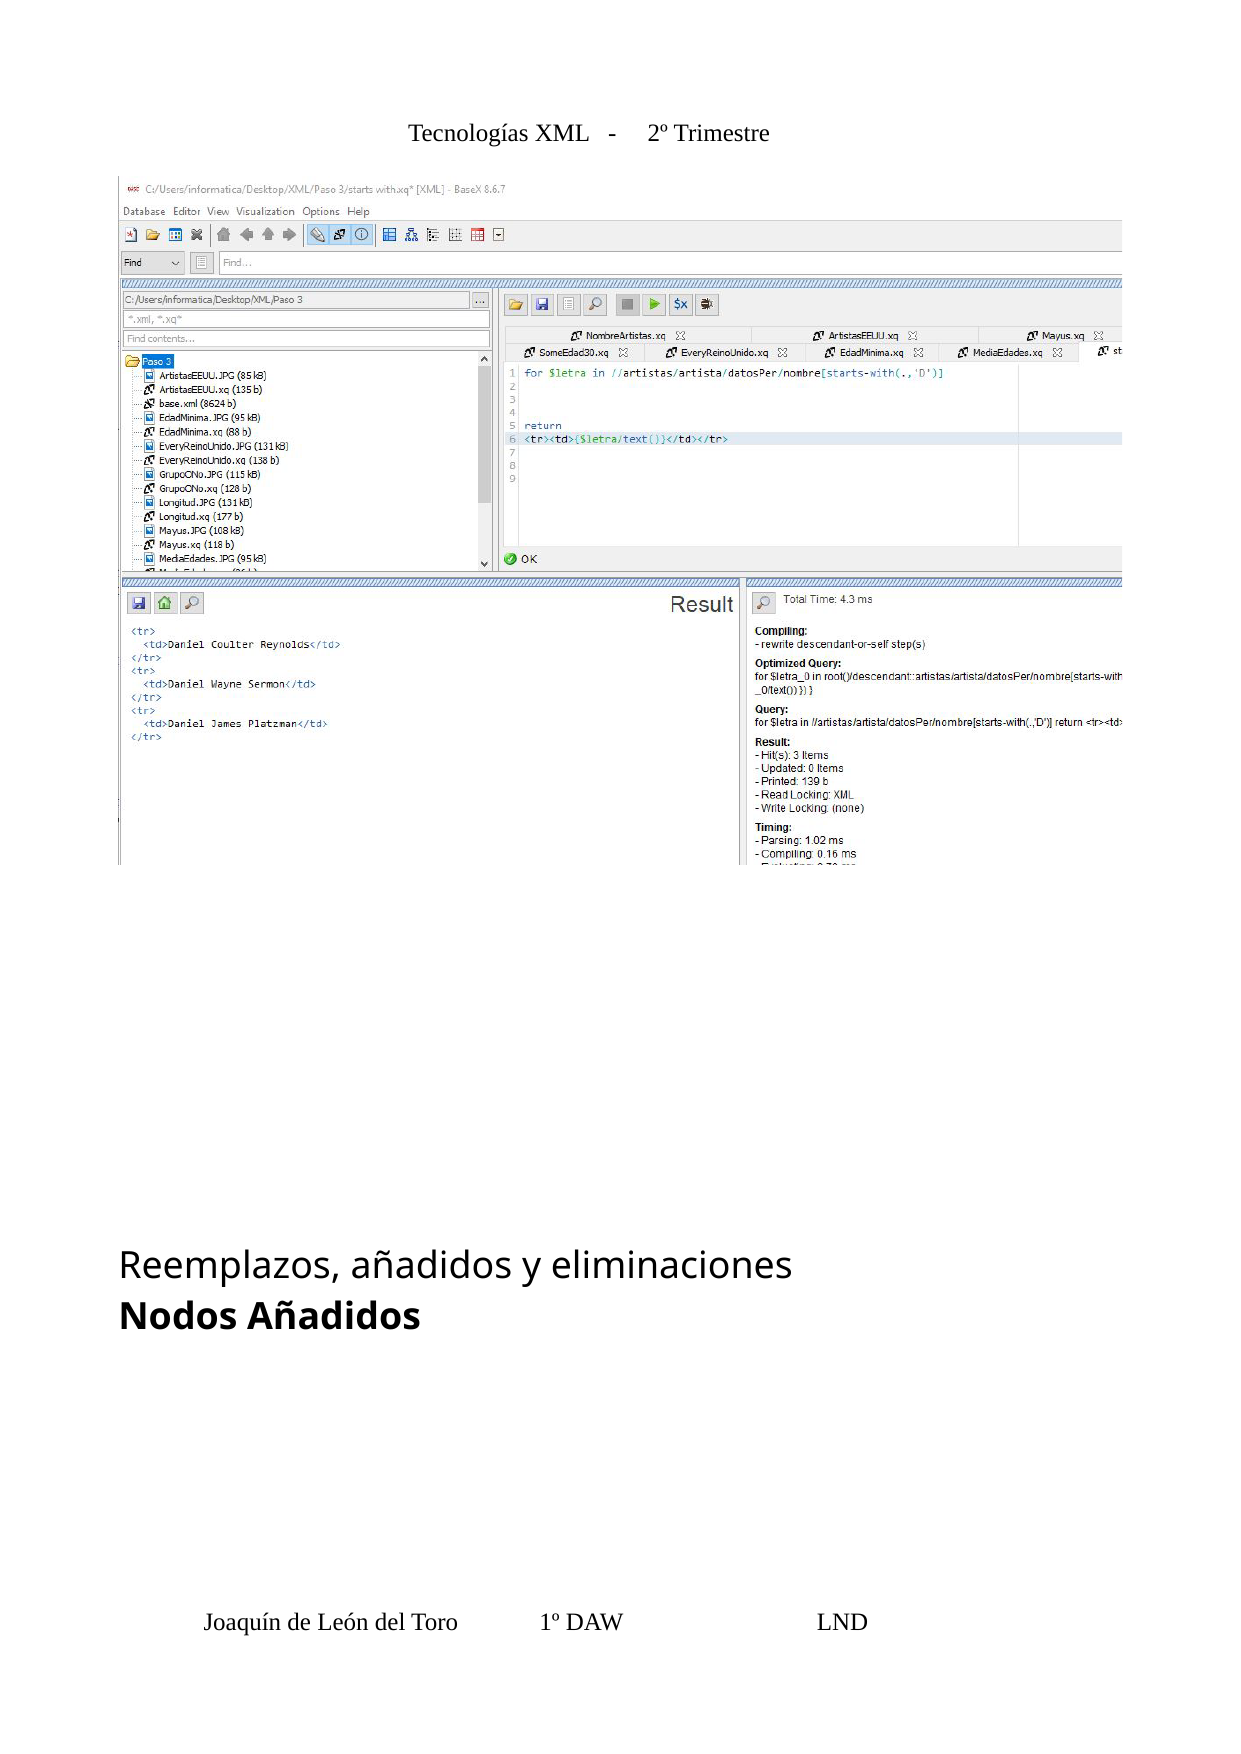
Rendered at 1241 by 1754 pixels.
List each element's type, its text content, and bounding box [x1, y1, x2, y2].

text Reemplazos, añadidos y eliminaciones [118, 1238, 1122, 1289]
picture [118, 176, 1123, 865]
text Nodos Añadidos [118, 1289, 1122, 1340]
